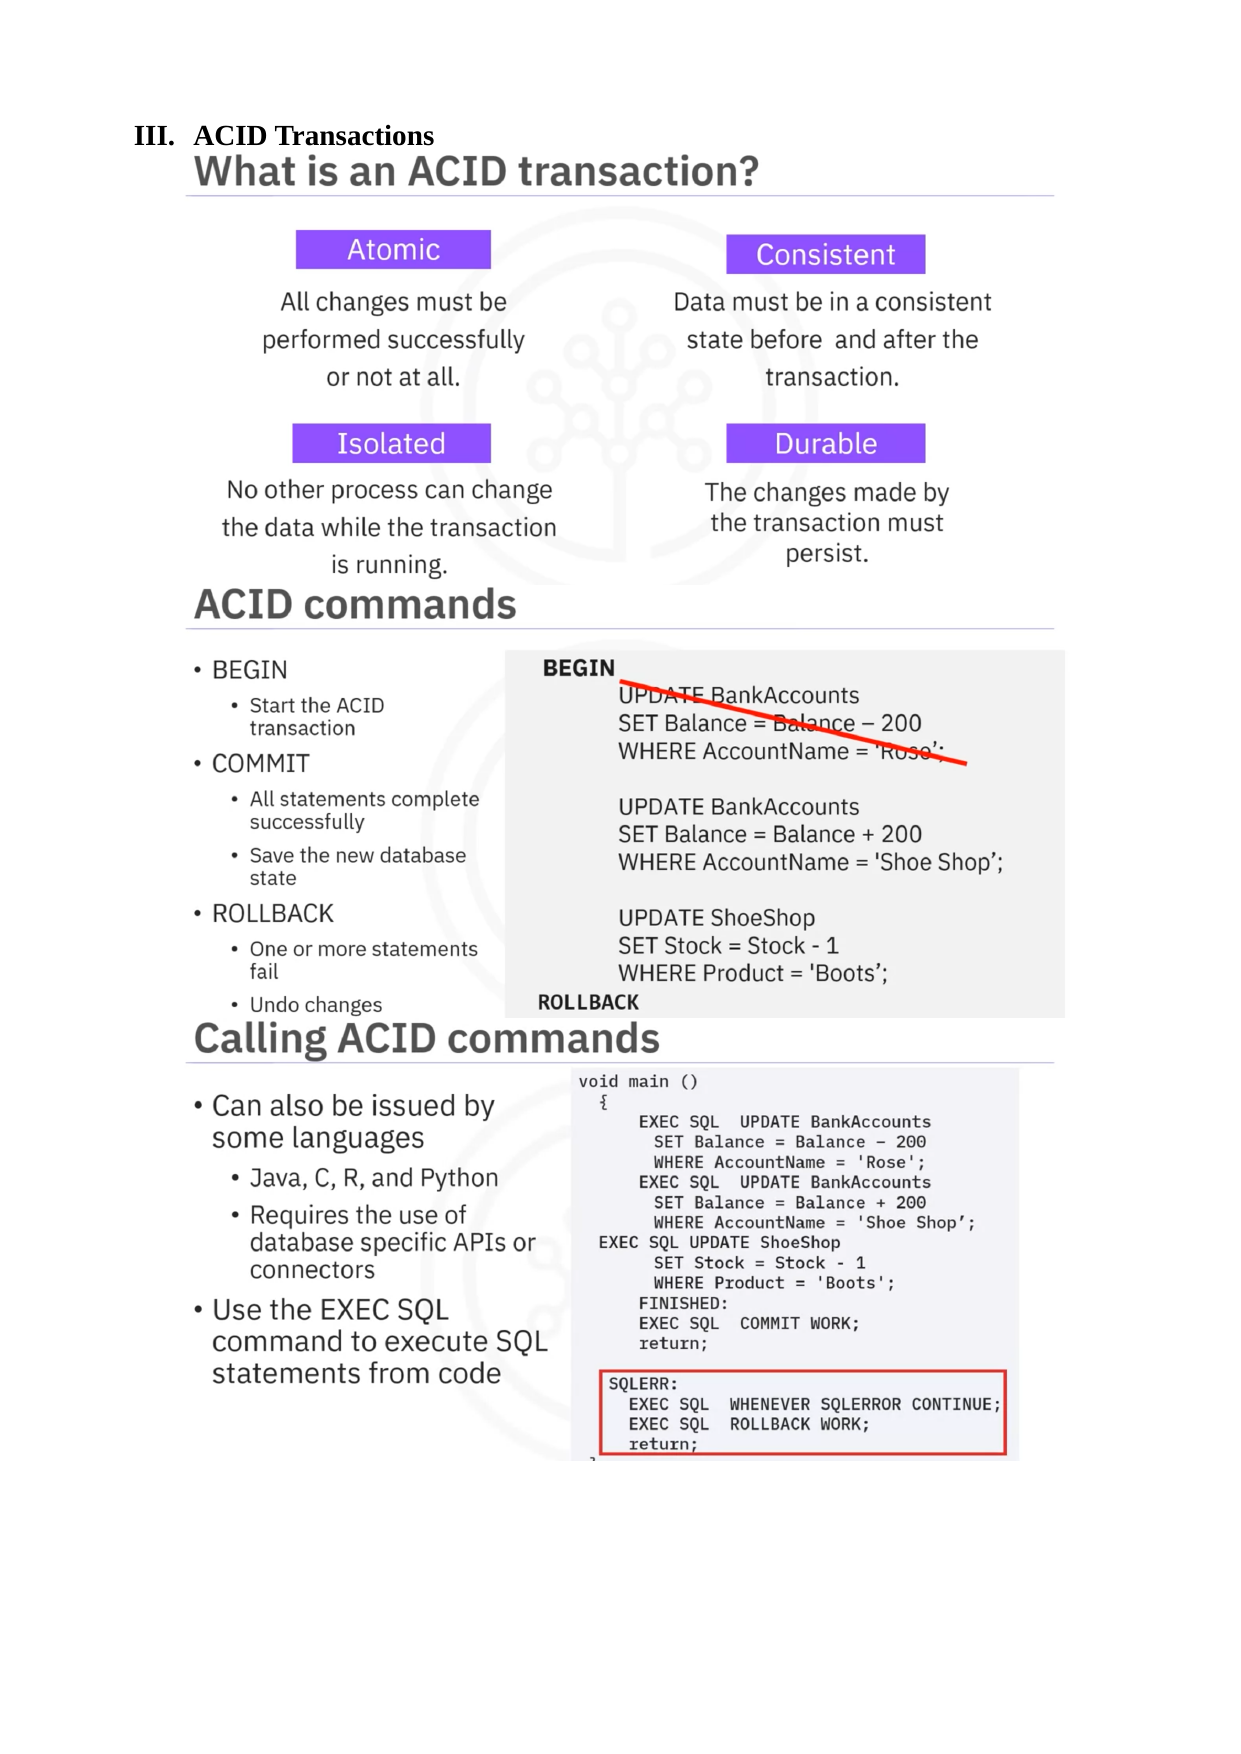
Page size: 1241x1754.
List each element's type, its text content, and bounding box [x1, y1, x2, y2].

list ACID Transactions [175, 118, 1122, 151]
picture [118, 151, 1123, 1461]
